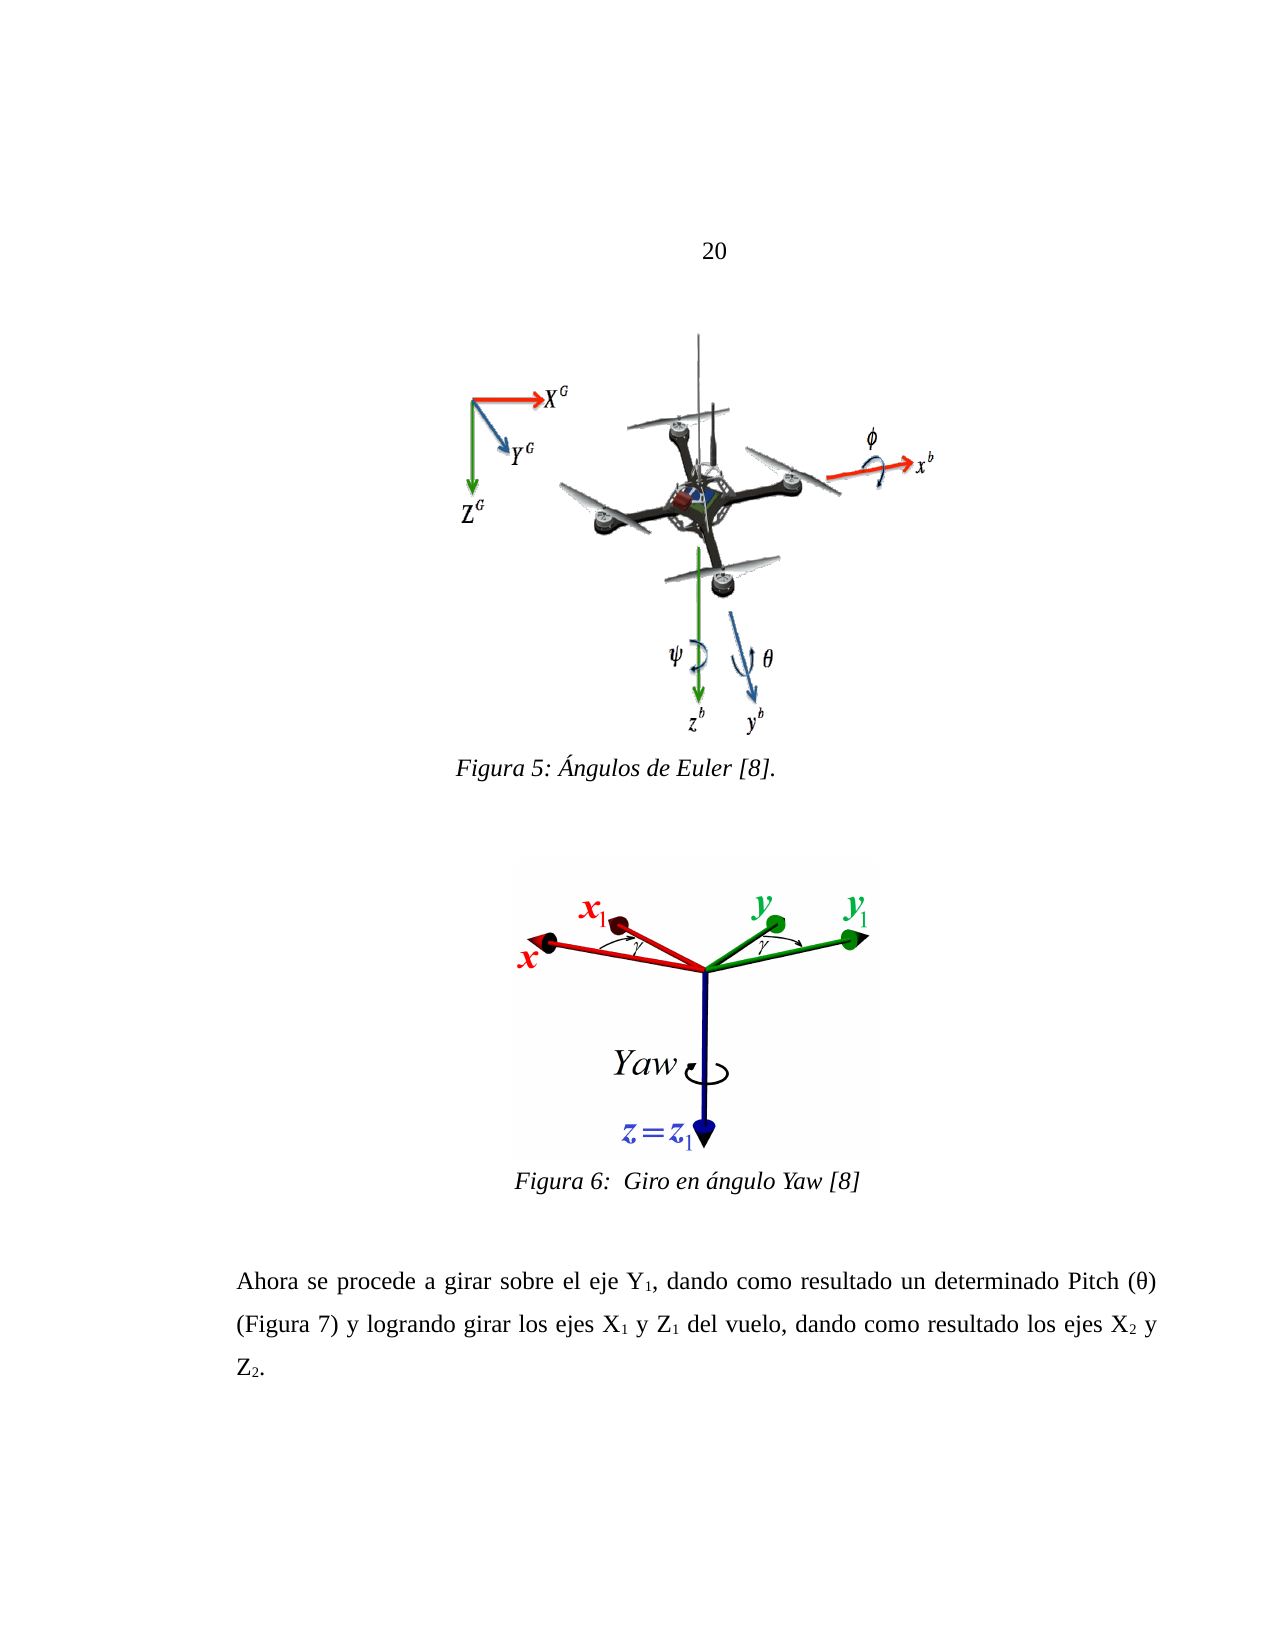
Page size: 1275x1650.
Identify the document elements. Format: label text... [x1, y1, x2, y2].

text Figura 6: Giro en ángulo Yaw [8] [514, 1161, 879, 1195]
text Ahora se procede a girar sobre el eje Y1, dando como resultado un determinado Pitch (θ) (Figura 7) y logrando girar los ejes X1 y Z1 del vuelo, dando como resultado los ejes X2 y Z2. [236, 1266, 1157, 1381]
text Figura 5: Ángulos de Euler [8]. [456, 748, 938, 782]
picture [514, 858, 879, 1161]
picture [455, 307, 938, 748]
